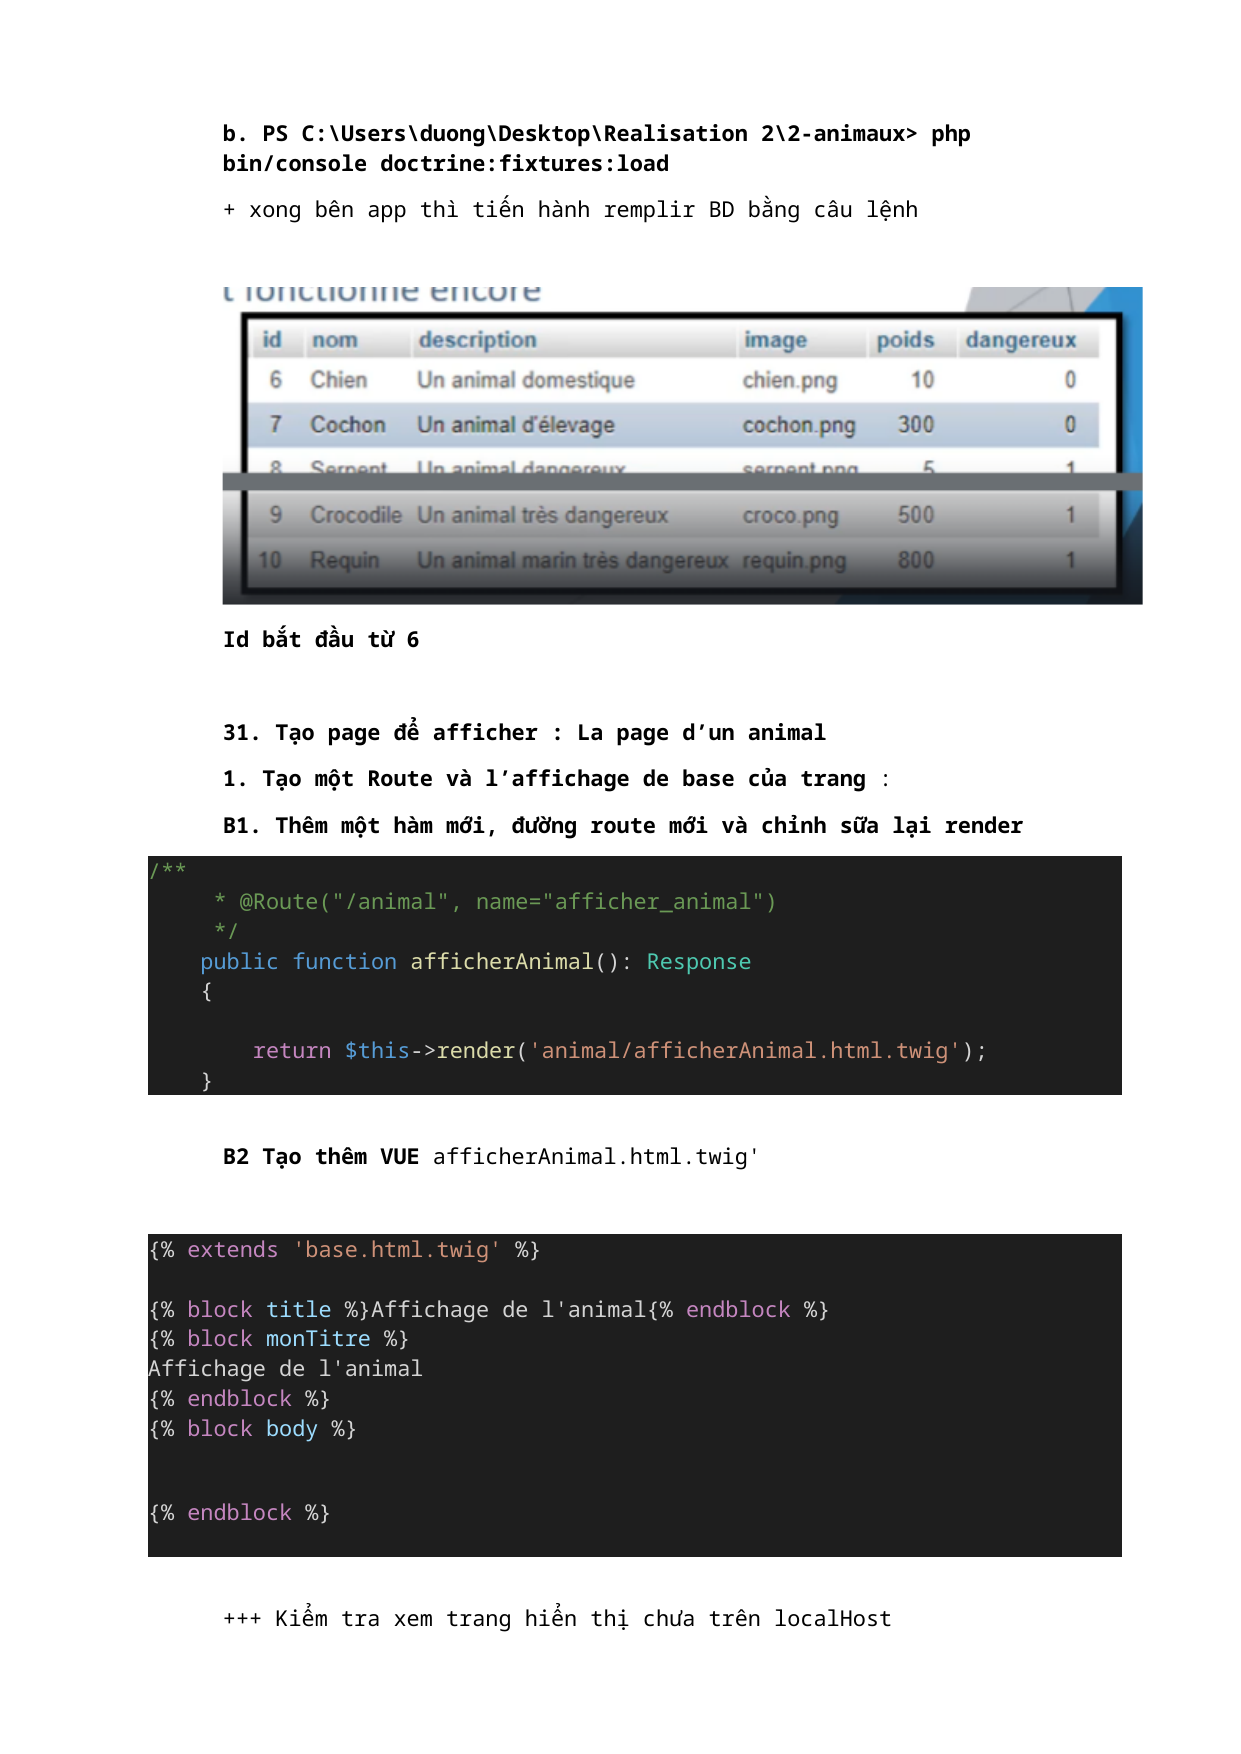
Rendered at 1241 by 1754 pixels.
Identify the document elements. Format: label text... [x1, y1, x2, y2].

list b. PS C:\Users\duong\Desktop\Realisation 2\2-animaux> php bin/console doctrine:fixtures:load [223, 118, 1122, 178]
list B1. Thêm một hàm mới, đường route mới và chỉnh sữa lại render [223, 810, 1122, 840]
text {% endblock %} [148, 1497, 1122, 1527]
text { [148, 976, 1122, 1005]
text */ [148, 916, 1122, 946]
list B2 Tạo thêm VUE afficherAnimal.html.twig' [223, 1141, 1122, 1171]
text /** [148, 856, 1122, 886]
text {% endblock %} [148, 1383, 1122, 1413]
text {% block monTitre %} [148, 1323, 1122, 1353]
text {% extends 'base.html.twig' %} [148, 1234, 1122, 1264]
text * @Route("/animal", name="afficher_animal") [148, 886, 1122, 916]
text return $this->render('animal/afficherAnimal.html.twig'); [148, 1035, 1122, 1065]
text } [148, 1065, 1122, 1095]
text {% block title %}Affichage de l'animal{% endblock %} [148, 1294, 1122, 1323]
list 31. Tạo page để afficher : La page d’un animal [223, 717, 1122, 747]
text public function afficherAnimal(): Response [148, 946, 1122, 976]
text Affichage de l'animal [148, 1353, 1122, 1383]
list +++ Kiểm tra xem trang hiển thị chưa trên localHost [223, 1603, 1122, 1633]
list 1. Tạo một Route và l’affichage de base của trang : [223, 763, 1122, 793]
text {% block body %} [148, 1413, 1122, 1443]
list + xong bên app thì tiến hành remplir BD bằng câu lệnh [223, 194, 1122, 224]
list Id bắt đầu từ 6 [223, 624, 1122, 654]
